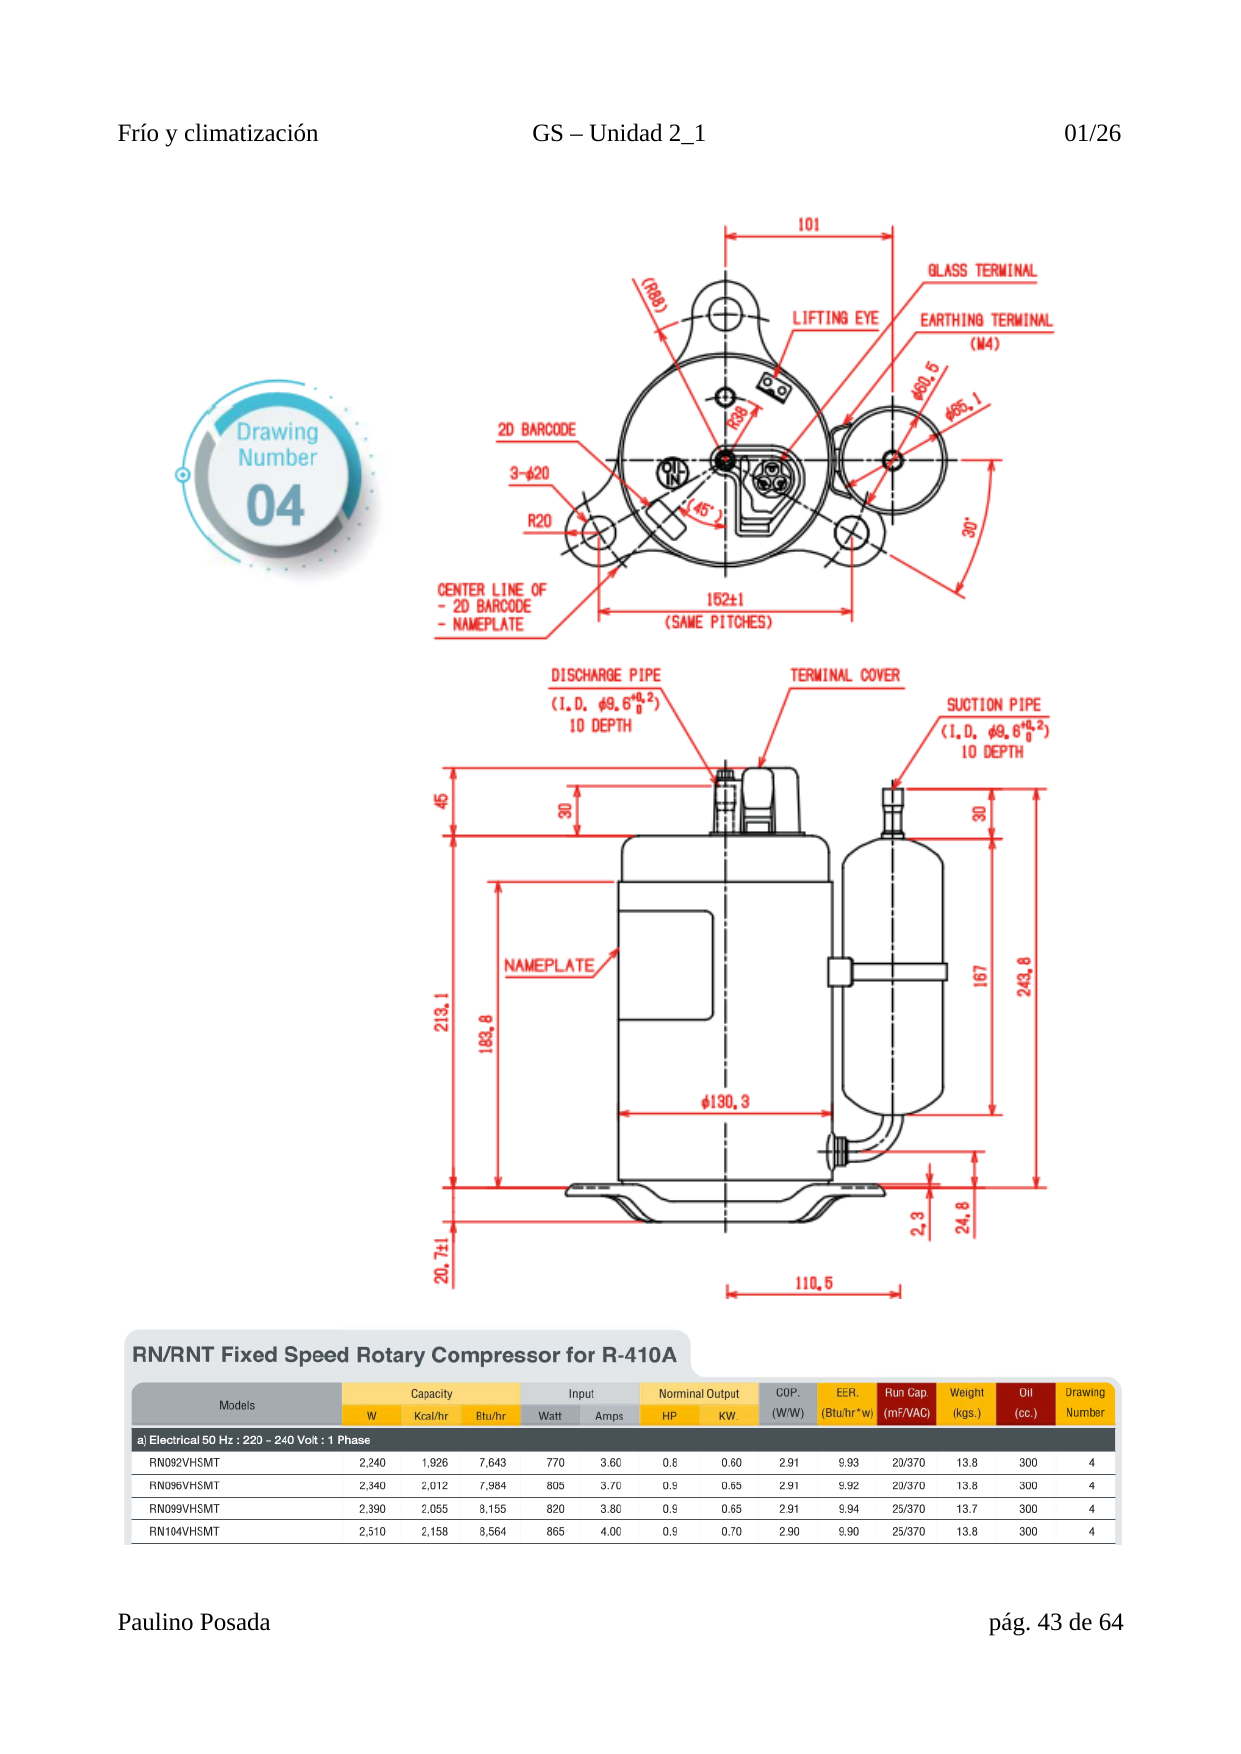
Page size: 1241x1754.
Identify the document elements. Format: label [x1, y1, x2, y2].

picture [118, 1326, 1123, 1545]
picture [155, 205, 1086, 1299]
